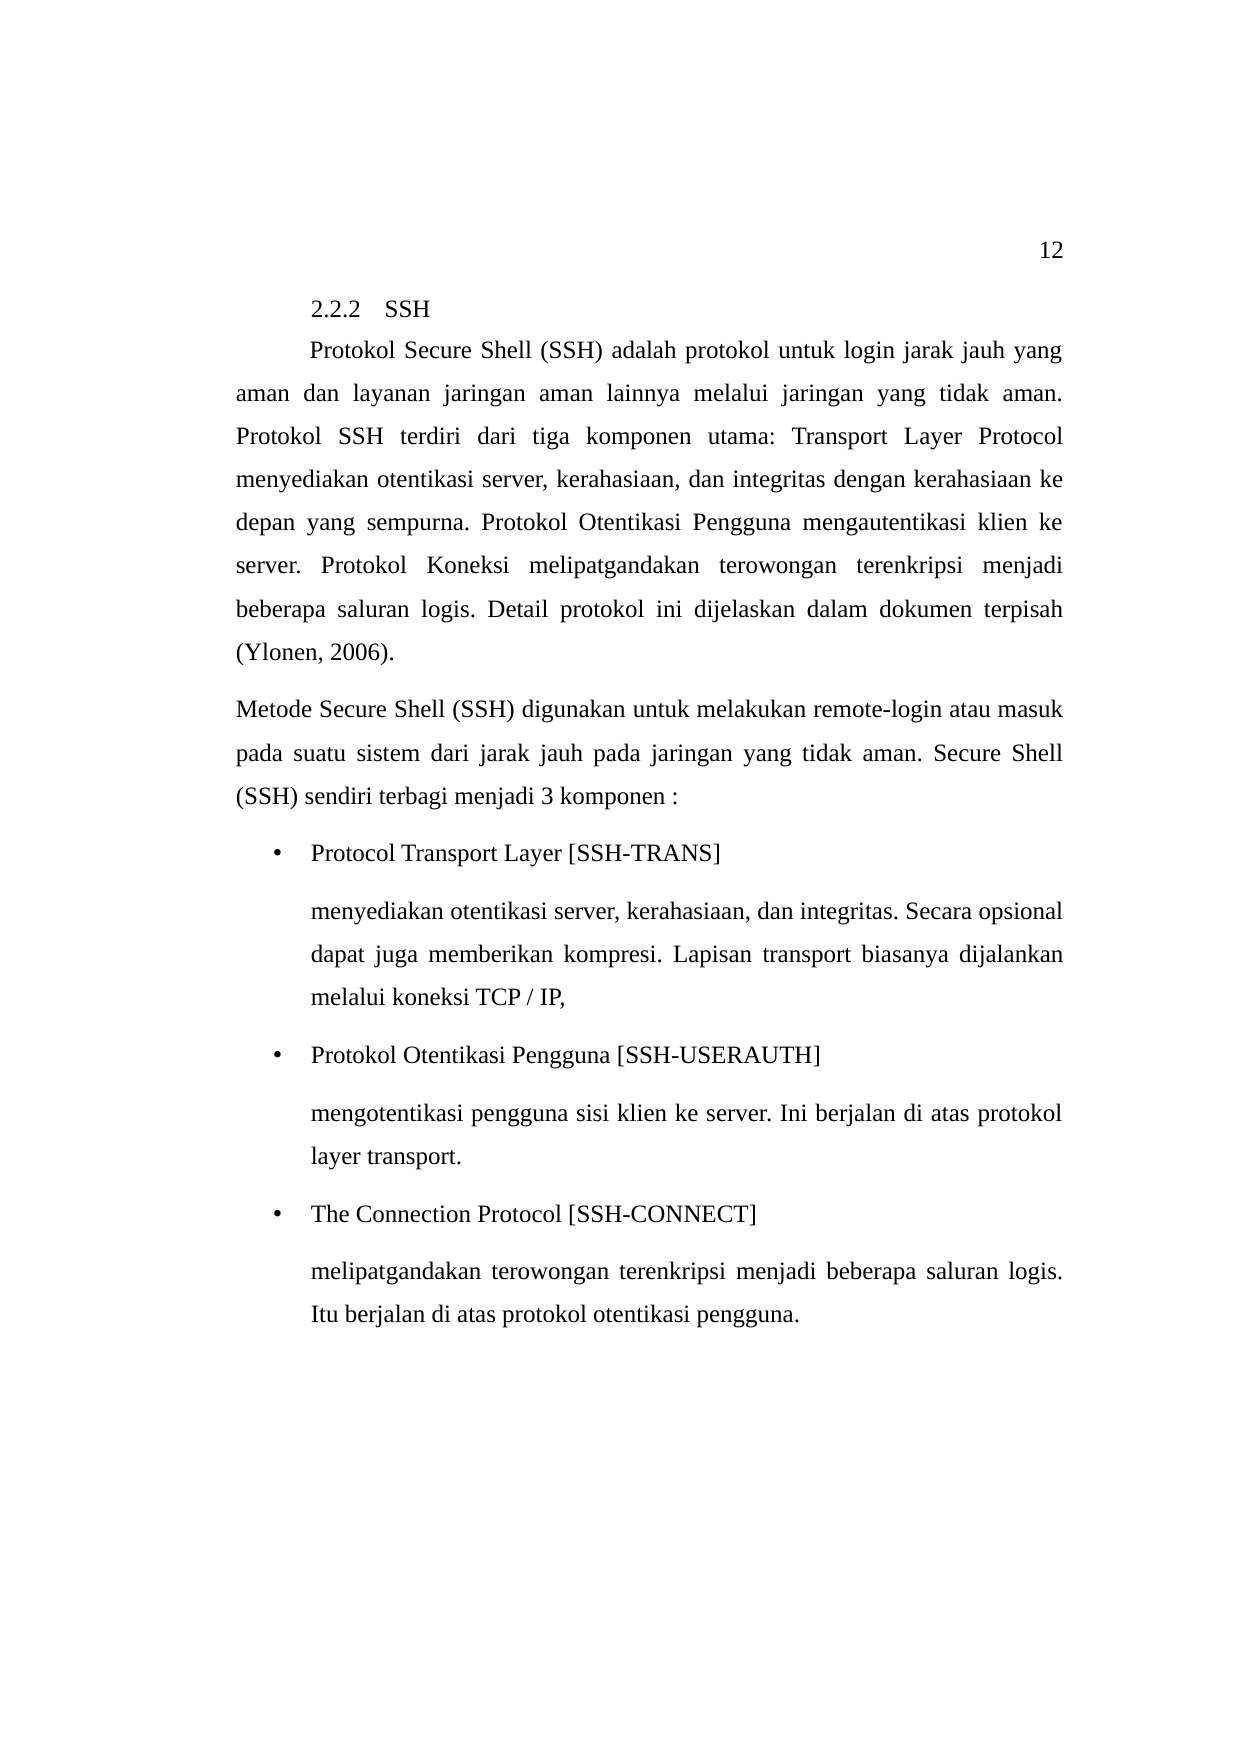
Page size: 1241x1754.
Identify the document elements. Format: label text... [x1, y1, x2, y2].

subtitle SSH [311, 294, 1063, 323]
list mengotentikasi pengguna sisi klien ke server. Ini berjalan di atas protokol layer transport. [273, 1098, 1063, 1170]
text Protokol Secure Shell (SSH) adalah protokol untuk login jarak jauh yang aman dan layanan jaringan aman lainnya melalui jaringan yang tidak aman. Protokol SSH terdiri dari tiga komponen utama: Transport Layer Protocol menyediakan otentikasi server, kerahasiaan, dan integritas dengan kerahasiaan ke depan yang sempurna. Protokol Otentikasi Pengguna mengautentikasi klien ke server. Protokol Koneksi melipatgandakan terowongan terenkripsi menjadi beberapa saluran logis. Detail protokol ini dijelaskan dalam dokumen terpisah (Ylonen, 2006). [236, 335, 1063, 666]
list menyediakan otentikasi server, kerahasiaan, dan integritas. Secara opsional dapat juga memberikan kompresi. Lapisan transport biasanya dijalankan melalui koneksi TCP / IP, [273, 896, 1063, 1011]
list The Connection Protocol [SSH-CONNECT] [273, 1199, 1063, 1227]
list melipatgandakan terowongan terenkripsi menjadi beberapa saluran logis. Itu berjalan di atas protokol otentikasi pengguna. [273, 1256, 1063, 1328]
text Metode Secure Shell (SSH) digunakan untuk melakukan remote-login atau masuk pada suatu sistem dari jarak jauh pada jaringan yang tidak aman. Secure Shell (SSH) sendiri terbagi menjadi 3 komponen : [236, 694, 1063, 809]
list Protokol Otentikasi Pengguna [SSH-USERAUTH] [273, 1040, 1063, 1069]
list Protocol Transport Layer [SSH-TRANS] [273, 838, 1063, 867]
